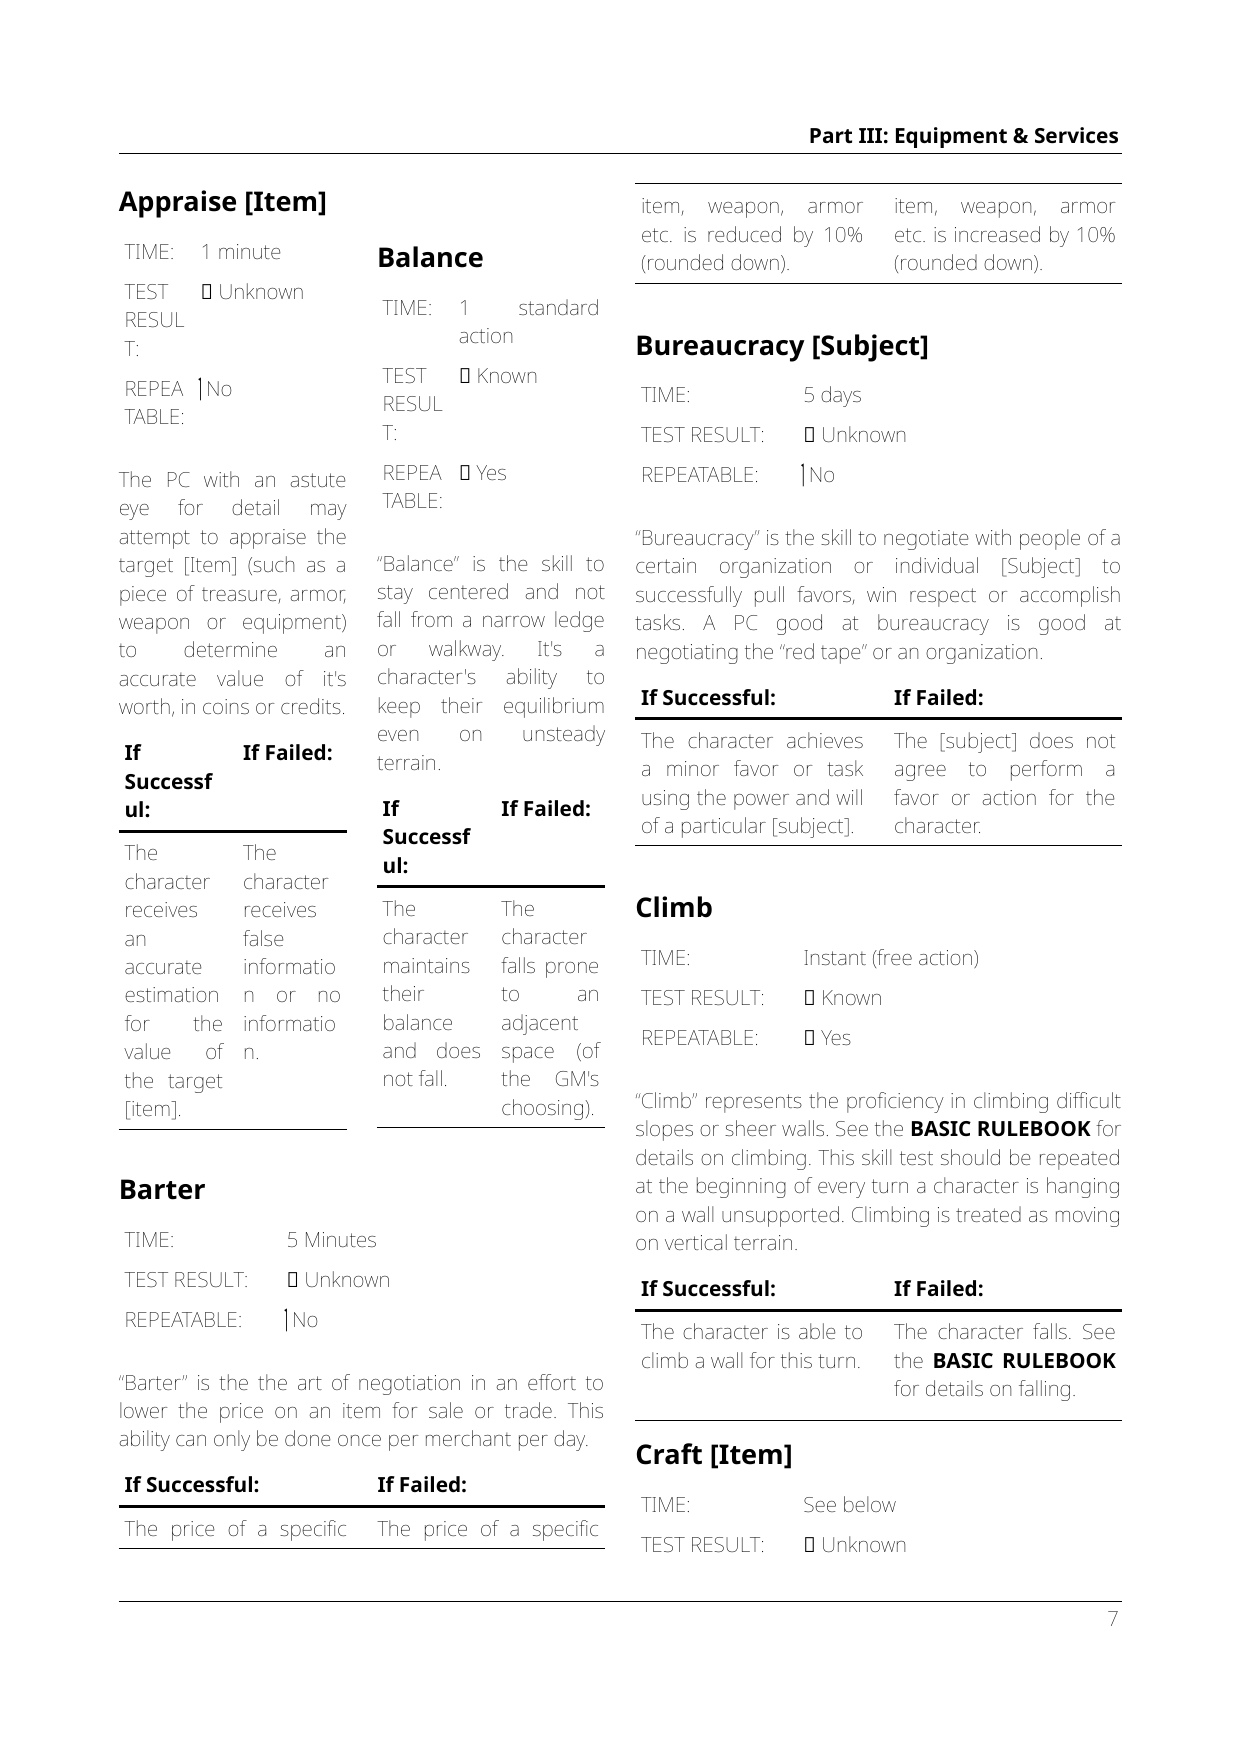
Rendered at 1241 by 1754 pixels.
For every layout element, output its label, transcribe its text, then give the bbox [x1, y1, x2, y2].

table_header [869, 677, 888, 717]
table_header [353, 1465, 372, 1505]
table_header If Failed: [372, 1465, 605, 1505]
table_header TIME: [635, 938, 797, 978]
table_cell TEST RESULT: [119, 1259, 281, 1299]
table_cell  No [195, 368, 347, 436]
text Appraise [Item] [118, 183, 347, 219]
text The PC with an astute eye for detail may attempt to appraise the target [Item] (such as a piece of treasure, armor, weapon or equipment) to determine an accurate value of it's worth, in coins or credits. [118, 436, 347, 721]
table_cell  Unknown [195, 271, 347, 368]
table_cell TEST RESULT: [635, 415, 797, 455]
table_cell [869, 184, 888, 282]
table_cell TEST RESULT: [119, 271, 194, 368]
table_cell REPEATABLE: [119, 1299, 281, 1339]
table_header Instant (free action) [797, 938, 1122, 978]
table_cell TEST RESULT: [635, 1524, 797, 1564]
table_header 1 minute [195, 231, 347, 271]
table_cell  Known [453, 355, 605, 452]
table_cell TEST RESULT: [635, 978, 797, 1018]
table_cell [869, 1312, 888, 1420]
table_cell  Unknown [281, 1259, 605, 1299]
text Climb [635, 889, 1122, 926]
table_cell The [subject] does not agree to perform a favor or action for the character. [888, 720, 1122, 845]
table_cell REPEATABLE: [377, 452, 453, 520]
text “Climb” represents the proficiency in climbing difficult slopes or sheer walls. See the BASIC RULEBOOK for details on climbing. This skill test should be repeated at the beginning of every turn a character is hanging on a wall unsupported. Climbing is treated as moving on vertical terrain. [635, 1057, 1122, 1257]
table_header If Failed: [237, 733, 347, 829]
text “Balance” is the skill to stay centered and not fall from a narrow ledge or walkway. It's a character's ability to keep their equilibrium even on unsteady terrain. [377, 520, 605, 776]
table_header If Successful: [635, 677, 869, 717]
table_cell [869, 720, 888, 845]
table_header If Successful: [635, 1269, 869, 1308]
table_cell [353, 1508, 372, 1548]
text Barter [118, 1171, 605, 1207]
table_cell The price of a specific [119, 1508, 353, 1548]
table_header 5 Minutes [281, 1220, 605, 1259]
table_header TIME: [635, 1484, 797, 1524]
table_cell REPEATABLE: [635, 1018, 797, 1057]
table_header TIME: [377, 287, 453, 355]
table_header 1 standard action [453, 287, 605, 355]
table_header If Failed: [888, 1269, 1122, 1308]
table_cell  Yes [453, 452, 605, 520]
table_header TIME: [119, 1220, 281, 1259]
table_header See below [797, 1484, 1122, 1524]
table_cell REPEATABLE: [635, 455, 797, 494]
table_cell  Yes [797, 1018, 1122, 1057]
table_header TIME: [635, 375, 797, 415]
table_cell  No [281, 1299, 605, 1339]
text Balance [377, 238, 605, 275]
table_header TIME: [119, 231, 194, 271]
table_header [487, 788, 496, 885]
table_cell  Known [797, 978, 1122, 1018]
text Bureaucracy [Subject] [635, 326, 1122, 363]
table_cell The character achieves a minor favor or task using the power and will of a particular [subject]. [635, 720, 869, 845]
table_cell [487, 888, 496, 1127]
table_cell item, weapon, armor etc. is reduced by 10% (rounded down). [635, 184, 869, 282]
table_cell REPEATABLE: [119, 368, 194, 436]
table_header If Successful: [119, 733, 228, 829]
table_header 5 days [797, 375, 1122, 415]
text “Bureaucracy” is the skill to negotiate with people of a certain organization or individual [Subject] to successfully pull favors, win respect or accomplish tasks. A PC good at bureaucracy is good at negotiating the “red tape” or an organization. [635, 494, 1122, 665]
table_cell The character falls prone to an adjacent space (of the GM's choosing). [496, 888, 605, 1127]
table_header [869, 1269, 888, 1308]
table_cell The character receives an accurate estimation for the value of the target [item]. [119, 833, 228, 1128]
table_cell The price of a specific [372, 1508, 605, 1548]
table_header If Successful: [377, 788, 487, 885]
table_cell The character receives false information or no information. [237, 833, 347, 1128]
table_cell  Unknown [797, 1524, 1122, 1564]
table_cell The character maintains their balance and does not fall. [377, 888, 487, 1127]
table_cell [229, 833, 237, 1128]
table_header If Failed: [888, 677, 1122, 717]
text Craft [Item] [635, 1435, 1122, 1472]
table_header If Failed: [496, 788, 605, 885]
table_header [229, 733, 237, 829]
table_cell item, weapon, armor etc. is increased by 10% (rounded down). [888, 184, 1122, 282]
text “Barter” is the the art of negotiation in an effort to lower the price on an item for sale or trade. This ability can only be done once per merchant per day. [118, 1339, 605, 1453]
table_cell TEST RESULT: [377, 355, 453, 452]
table_header If Successful: [119, 1465, 353, 1505]
table_cell The character falls. See the BASIC RULEBOOK for details on falling. [888, 1312, 1122, 1420]
table_cell The character is able to climb a wall for this turn. [635, 1312, 869, 1420]
table_cell  Unknown [797, 415, 1122, 455]
table_cell  No [797, 455, 1122, 494]
